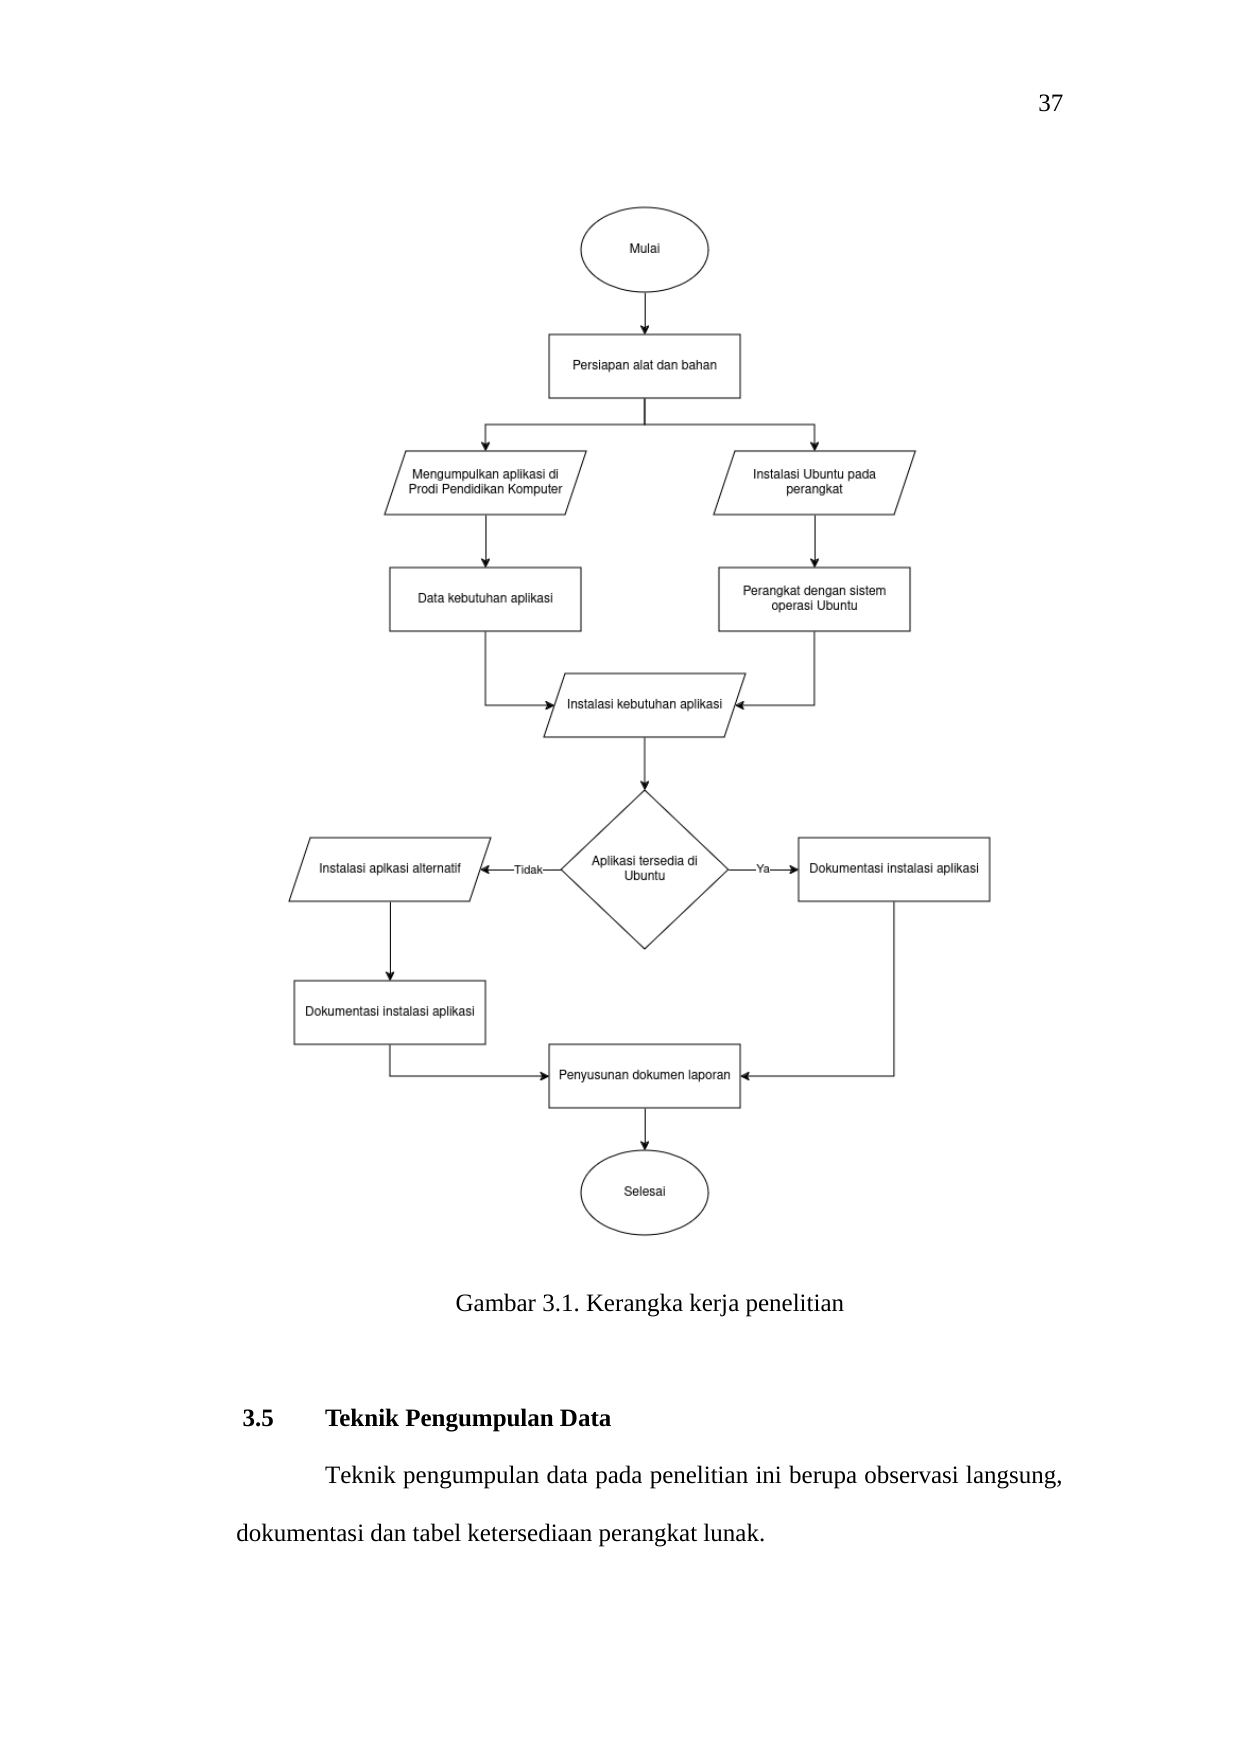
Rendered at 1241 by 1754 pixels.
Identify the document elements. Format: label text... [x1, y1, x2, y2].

picture [236, 165, 1063, 1288]
text Teknik pengumpulan data pada penelitian ini berupa observasi langsung, dokumentasi dan tabel ketersediaan perangkat lunak. [236, 1461, 1063, 1547]
text Gambar 3.1. Kerangka kerja penelitian [236, 1288, 1063, 1317]
subtitle Teknik Pengumpulan Data [236, 1403, 1063, 1432]
